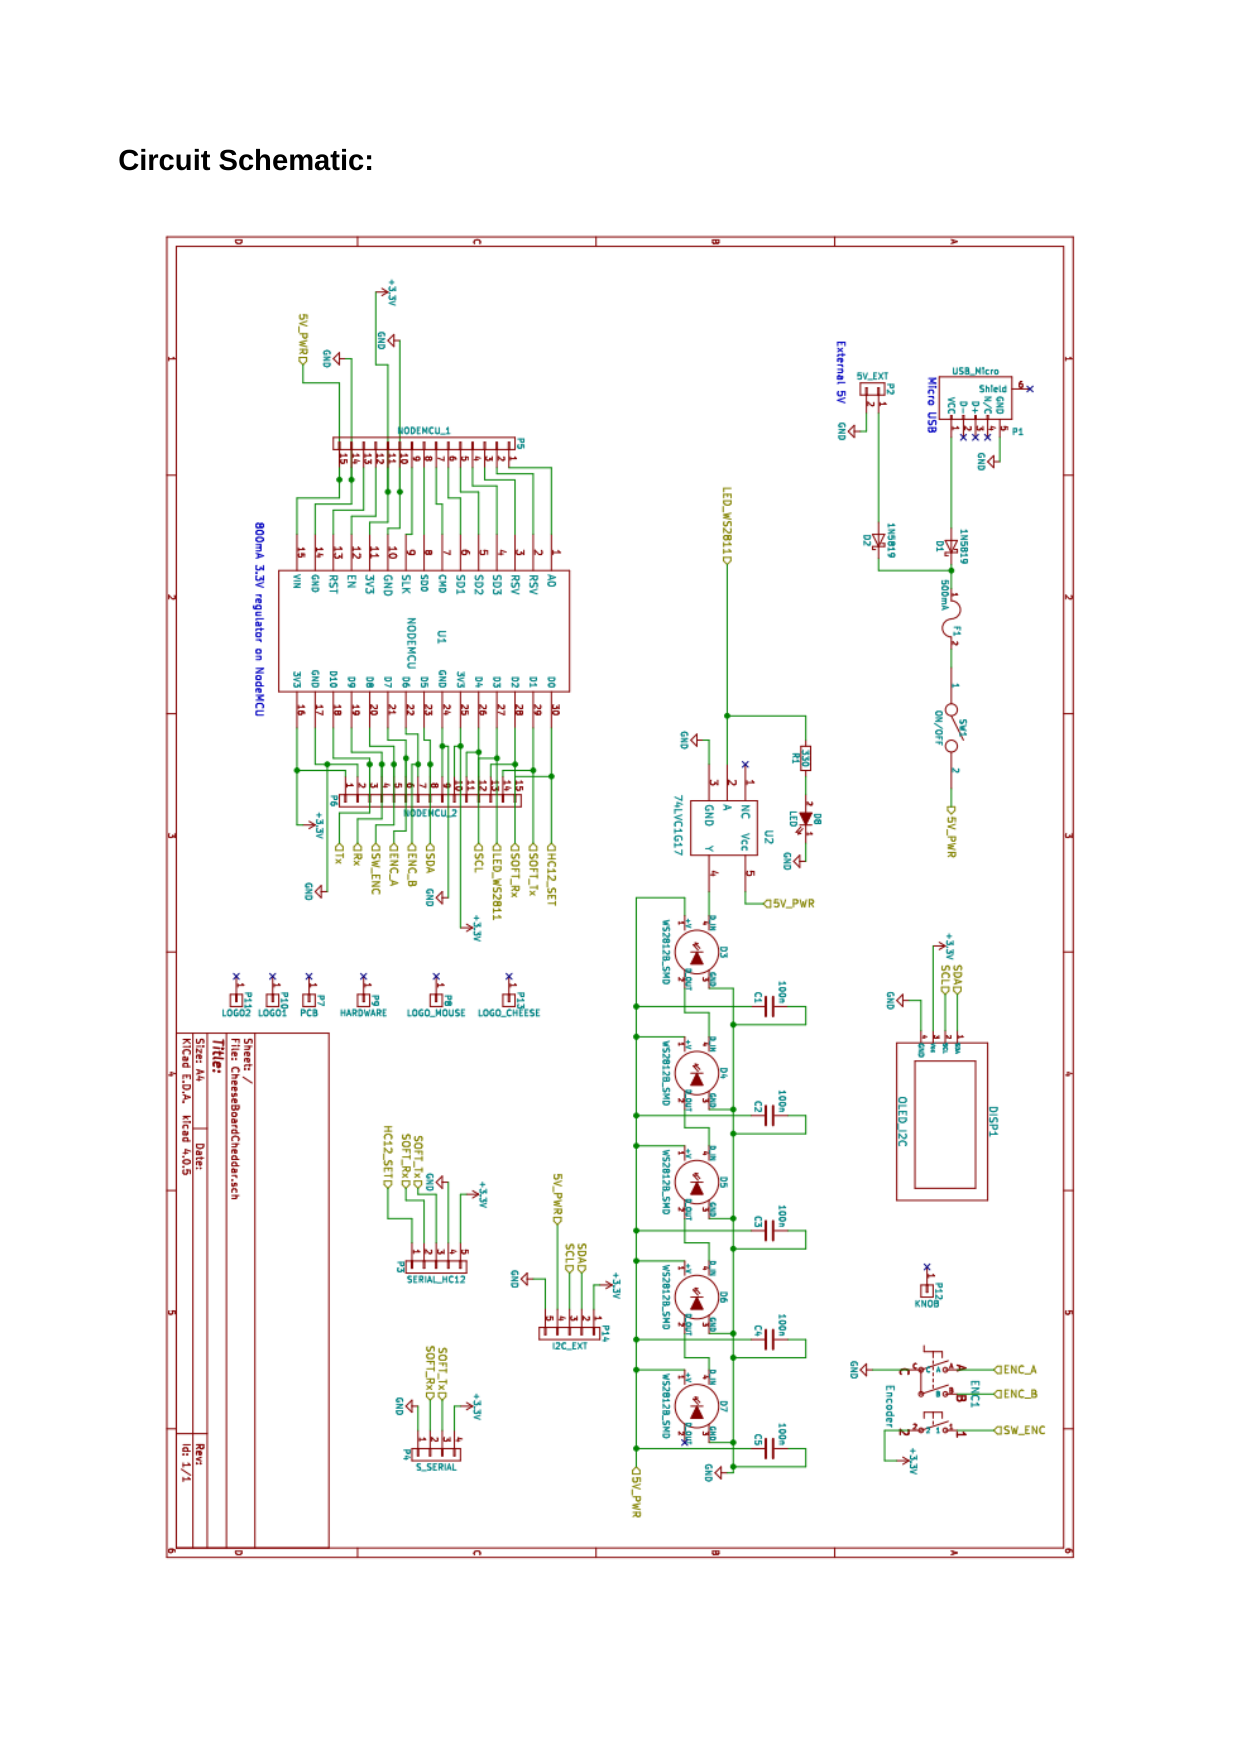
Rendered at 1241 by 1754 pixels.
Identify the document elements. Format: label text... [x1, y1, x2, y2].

subtitle Circuit Schematic: [118, 143, 1122, 177]
